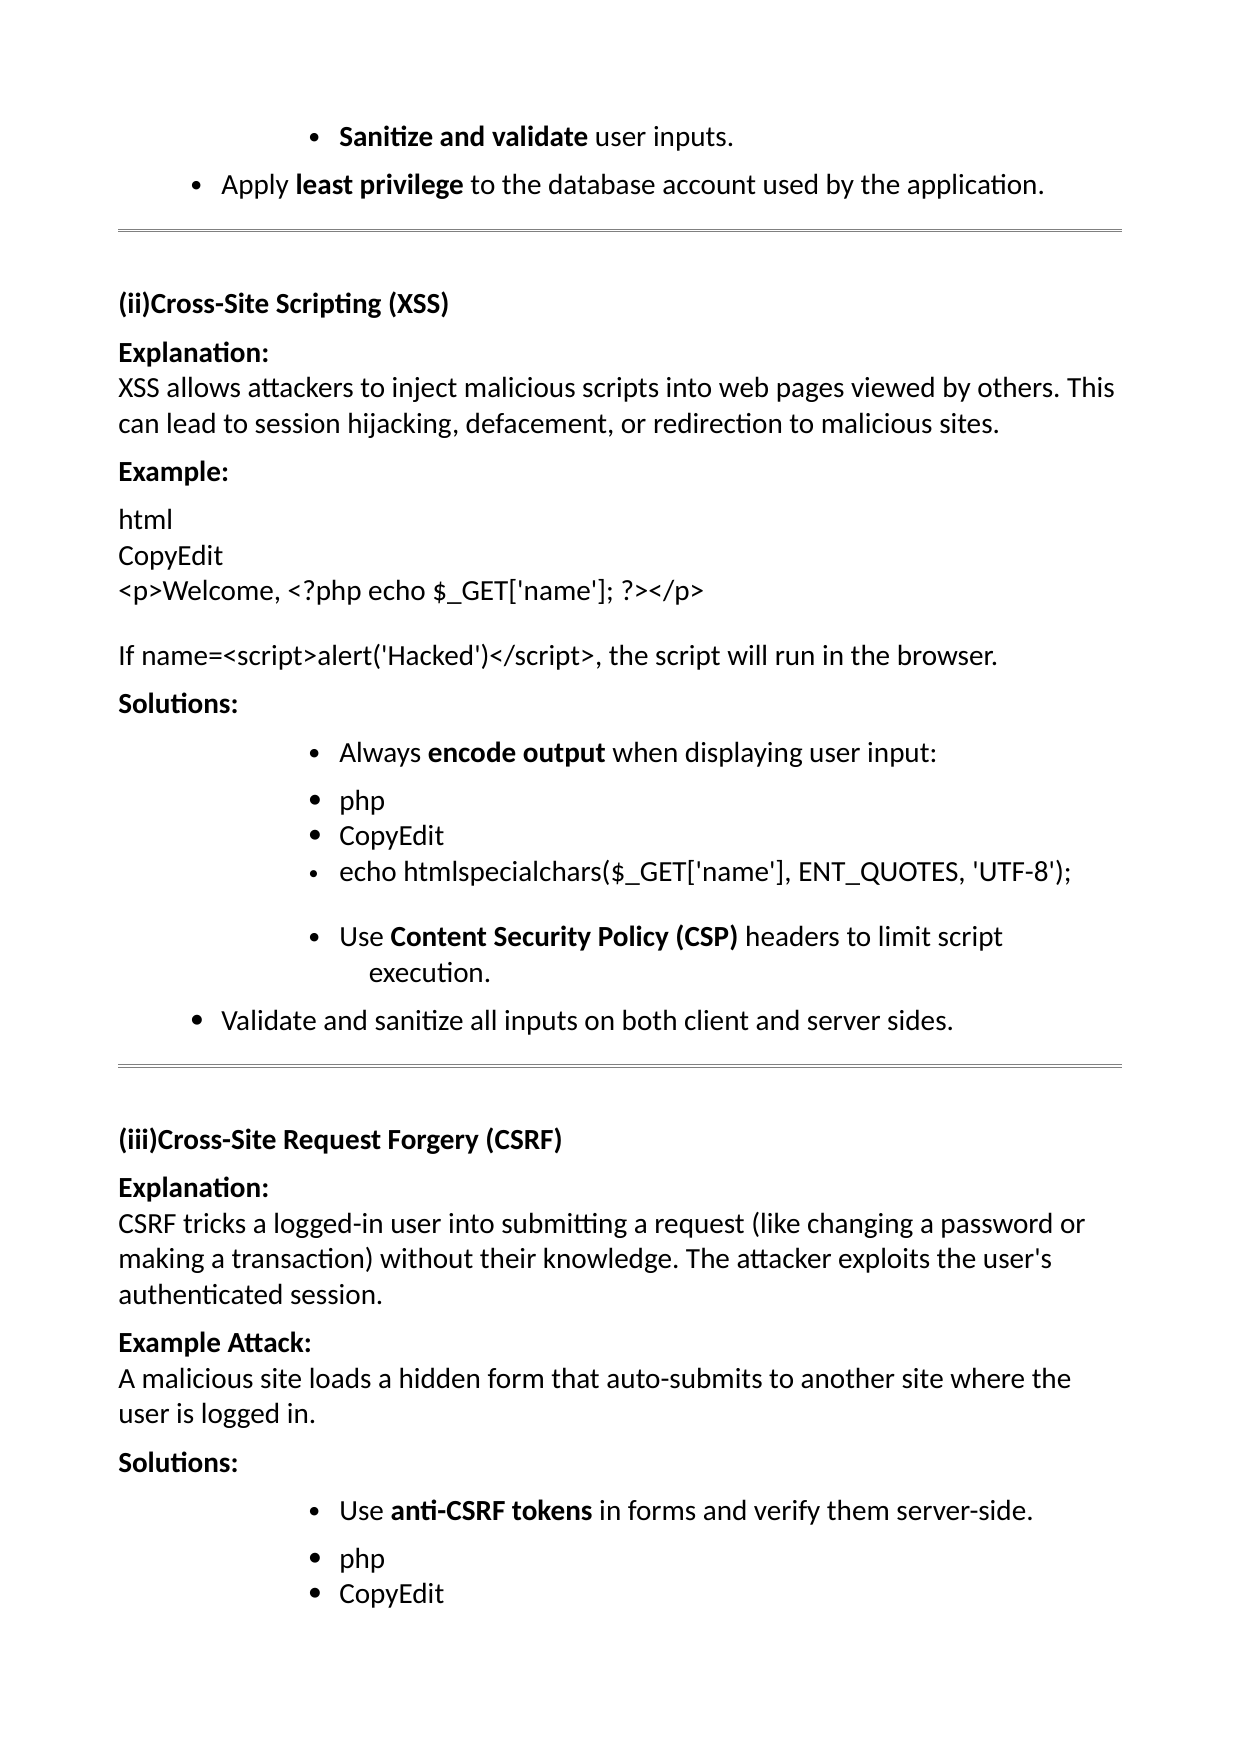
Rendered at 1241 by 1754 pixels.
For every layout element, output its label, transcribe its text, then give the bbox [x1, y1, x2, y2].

list CopyEdit [310, 1576, 1122, 1611]
list php [310, 1540, 1122, 1576]
list Sanitize and validate user inputs. [310, 118, 1122, 154]
text Explanation: XSS allows attackers to inject malicious scripts into web pages viewed by others. This can lead to session hijacking, defacement, or redirection to malicious sites. [118, 334, 1122, 441]
text Solutions: [118, 1444, 1122, 1479]
text Example Attack: A malicious site loads a hidden form that auto-submits to another site where the user is logged in. [118, 1324, 1122, 1431]
list CopyEdit [310, 817, 1122, 853]
text If name=<script>alert('Hacked')</script>, the script will run in the browser. [118, 637, 1122, 673]
list Use anti-CSRF tokens in forms and verify them server-side. [310, 1492, 1122, 1527]
text Solutions: [118, 686, 1122, 721]
list Validate and sanitize all inputs on both client and server sides. [192, 1002, 1122, 1038]
list Apply least privilege to the database account used by the application. [192, 166, 1122, 202]
text html [118, 501, 1122, 537]
subtitle (iii)Cross-Site Request Forgery (CSRF) [118, 1121, 1122, 1157]
list echo htmlspecialchars($_GET['name'], ENT_QUOTES, 'UTF-8'); [310, 853, 1122, 889]
text <p>Welcome, <?php echo $_GET['name']; ?></p> [118, 572, 1122, 608]
text Explanation: CSRF tricks a logged-in user into submitting a request (like changing a password or making a transaction) without their knowledge. The attacker exploits the user's authenticated session. [118, 1169, 1122, 1312]
subtitle (ii)Cross-Site Scripting (XSS) [118, 286, 1122, 321]
list Use Content Security Policy (CSP) headers to limit script execution. [310, 918, 1122, 989]
text CopyEdit [118, 537, 1122, 572]
list Always encode output when displaying user input: [310, 734, 1122, 769]
list php [310, 782, 1122, 817]
text Example: [118, 453, 1122, 489]
